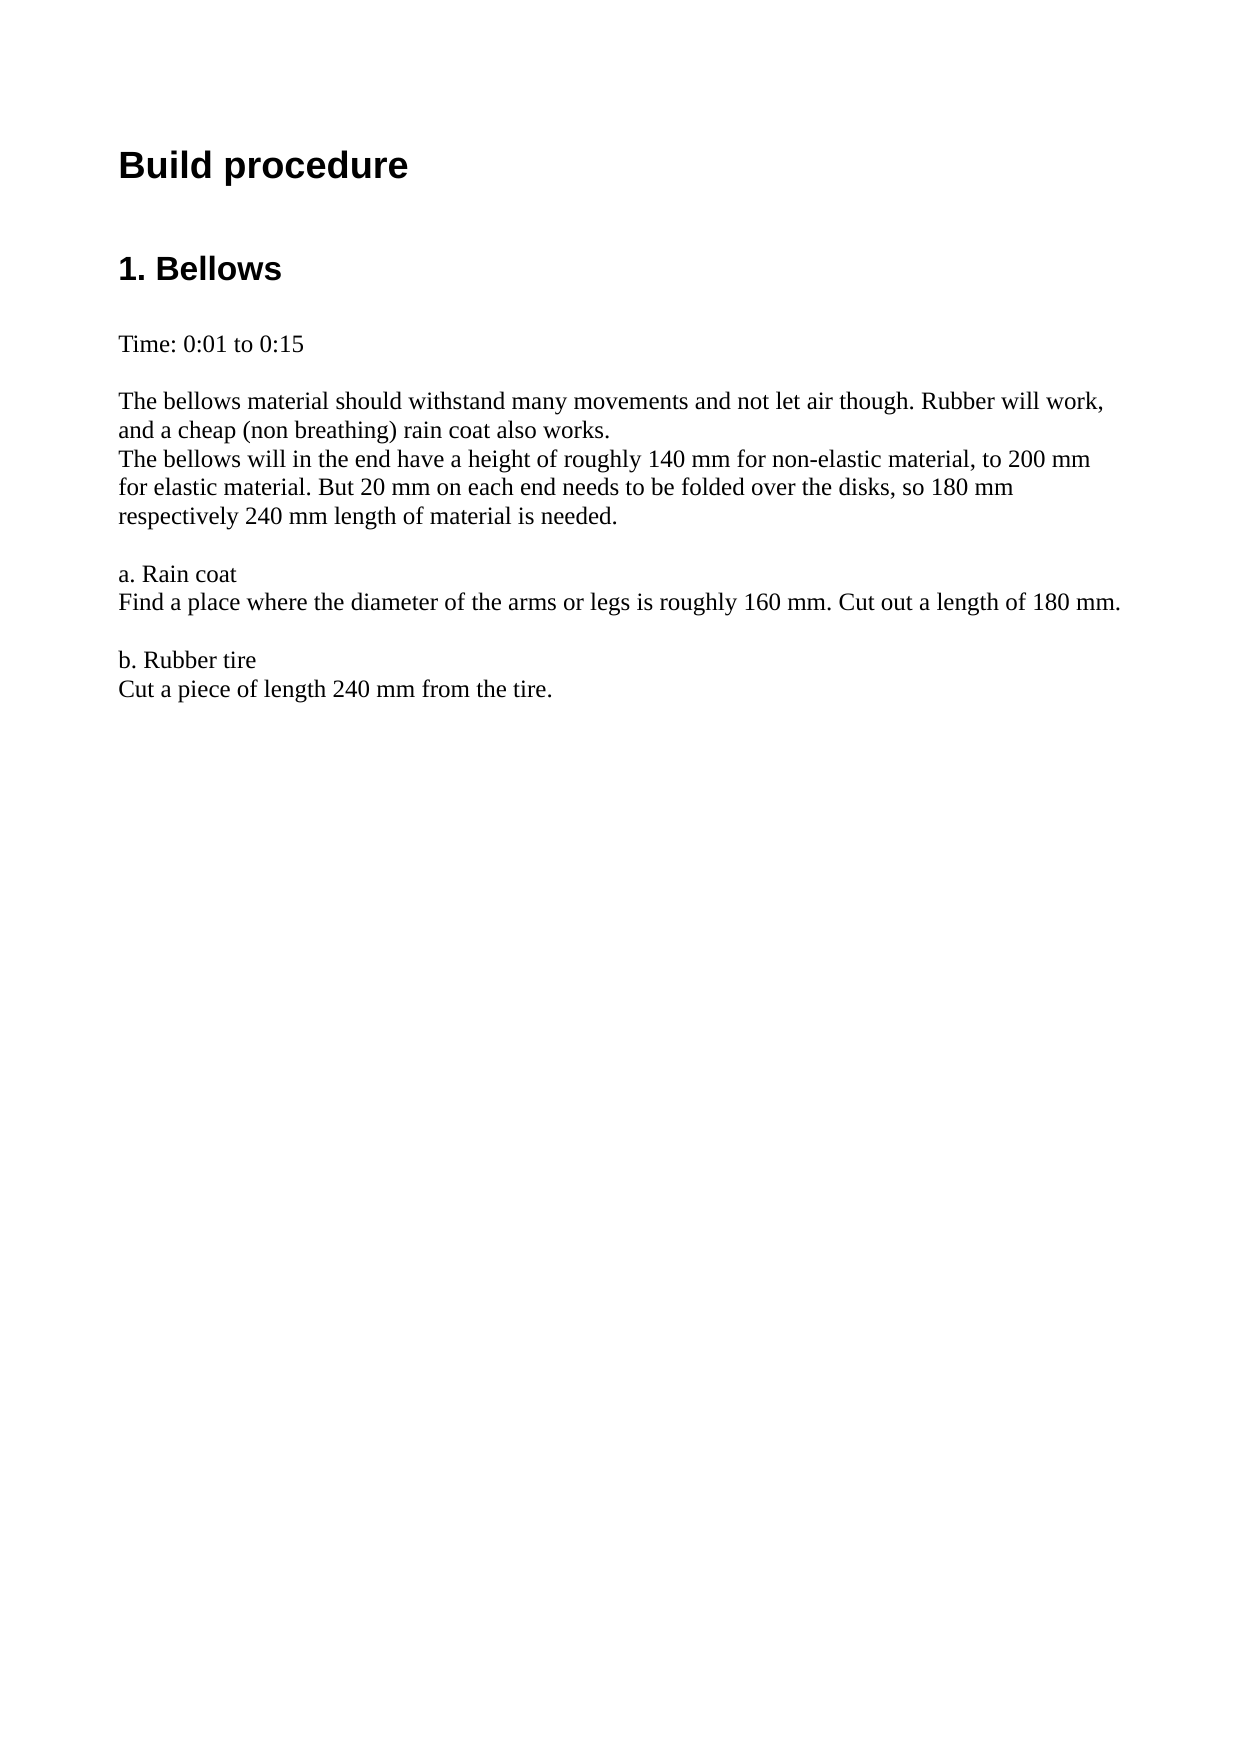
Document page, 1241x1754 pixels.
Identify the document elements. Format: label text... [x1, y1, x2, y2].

text Time: 0:01 to 0:15 [118, 329, 1122, 357]
text Cut a piece of length 240 mm from the tire. [118, 674, 1122, 702]
text b. Rubber tire [118, 645, 1122, 674]
subtitle 1. Bellows [118, 249, 1122, 287]
text Find a place where the diameter of the arms or legs is roughly 160 mm. Cut out a length of 180 mm. [118, 587, 1122, 616]
text a. Rain coat [118, 559, 1122, 587]
text The bellows will in the end have a height of roughly 140 mm for non-elastic material, to 200 mm for elastic material. But 20 mm on each end needs to be folded over the disks, so 180 mm respectively 240 mm length of material is needed. [118, 444, 1122, 530]
subtitle Build procedure [118, 143, 1122, 187]
text The bellows material should withstand many movements and not let air though. Rubber will work, and a cheap (non breathing) rain coat also works. [118, 386, 1122, 444]
